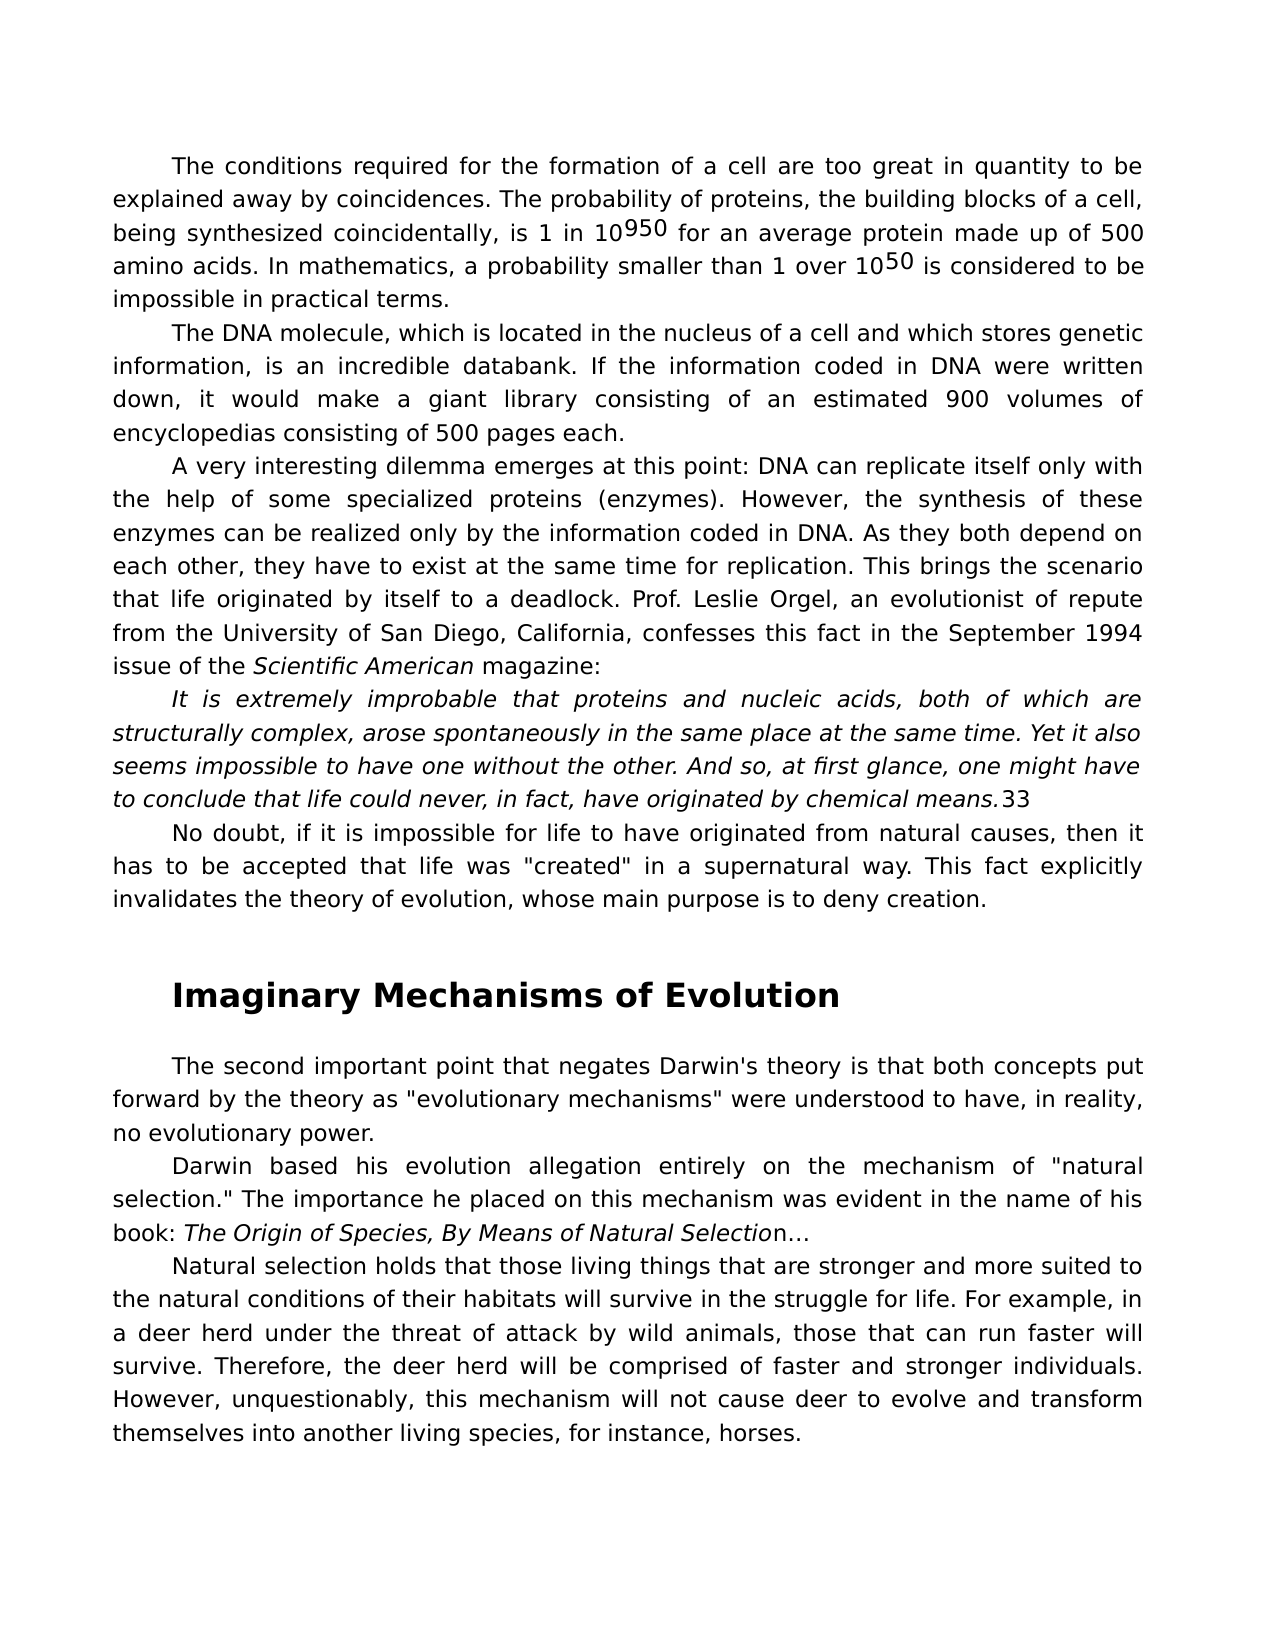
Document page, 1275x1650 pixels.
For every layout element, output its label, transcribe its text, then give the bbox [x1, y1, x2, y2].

text Natural selection holds that those living things that are stronger and more suited to the natural conditions of their habitats will survive in the struggle for life. For example, in a deer herd under the threat of attack by wild animals, those that can run faster will survive. Therefore, the deer herd will be comprised of faster and stronger individuals. However, unquestionably, this mechanism will not cause deer to evolve and transform themselves into another living species, for instance, horses. [112, 1248, 1145, 1448]
text No doubt, if it is impossible for life to have originated from natural causes, then it has to be accepted that life was "created" in a supernatural way. This fact explicitly invalidates the theory of evolution, whose main purpose is to deny creation. [112, 814, 1145, 914]
text Imaginary Mechanisms of Evolution [112, 981, 1145, 1014]
text A very interesting dilemma emerges at this point: DNA can replicate itself only with the help of some specialized proteins (enzymes). However, the synthesis of these enzymes can be realized only by the information coded in DNA. As they both depend on each other, they have to exist at the same time for replication. This brings the scenario that life originated by itself to a deadlock. Prof. Leslie Orgel, an evolutionist of repute from the University of San Diego, California, confesses this fact in the September 1994 issue of the Scientific American magazine: [112, 448, 1145, 681]
text Darwin based his evolution allegation entirely on the mechanism of "natural selection." The importance he placed on this mechanism was evident in the name of his book: The Origin of Species, By Means of Natural Selection… [112, 1148, 1145, 1248]
text The conditions required for the formation of a cell are too great in quantity to be explained away by coincidences. The probability of proteins, the building blocks of a cell, being synthesized coincidentally, is 1 in 10950 for an average protein made up of 500 amino acids. In mathematics, a probability smaller than 1 over 1050 is considered to be impossible in practical terms. [112, 148, 1145, 314]
text The DNA molecule, which is located in the nucleus of a cell and which stores genetic information, is an incredible databank. If the information coded in DNA were written down, it would make a giant library consisting of an estimated 900 volumes of encyclopedias consisting of 500 pages each. [112, 314, 1145, 448]
text The second important point that negates Darwin's theory is that both concepts put forward by the theory as "evolutionary mechanisms" were understood to have, in reality, no evolutionary power. [112, 1048, 1145, 1148]
text It is extremely improbable that proteins and nucleic acids, both of which are structurally complex, arose spontaneously in the same place at the same time. Yet it also seems impossible to have one without the other. And so, at first glance, one might have to conclude that life could never, in fact, have originated by chemical means.33 [112, 681, 1145, 814]
